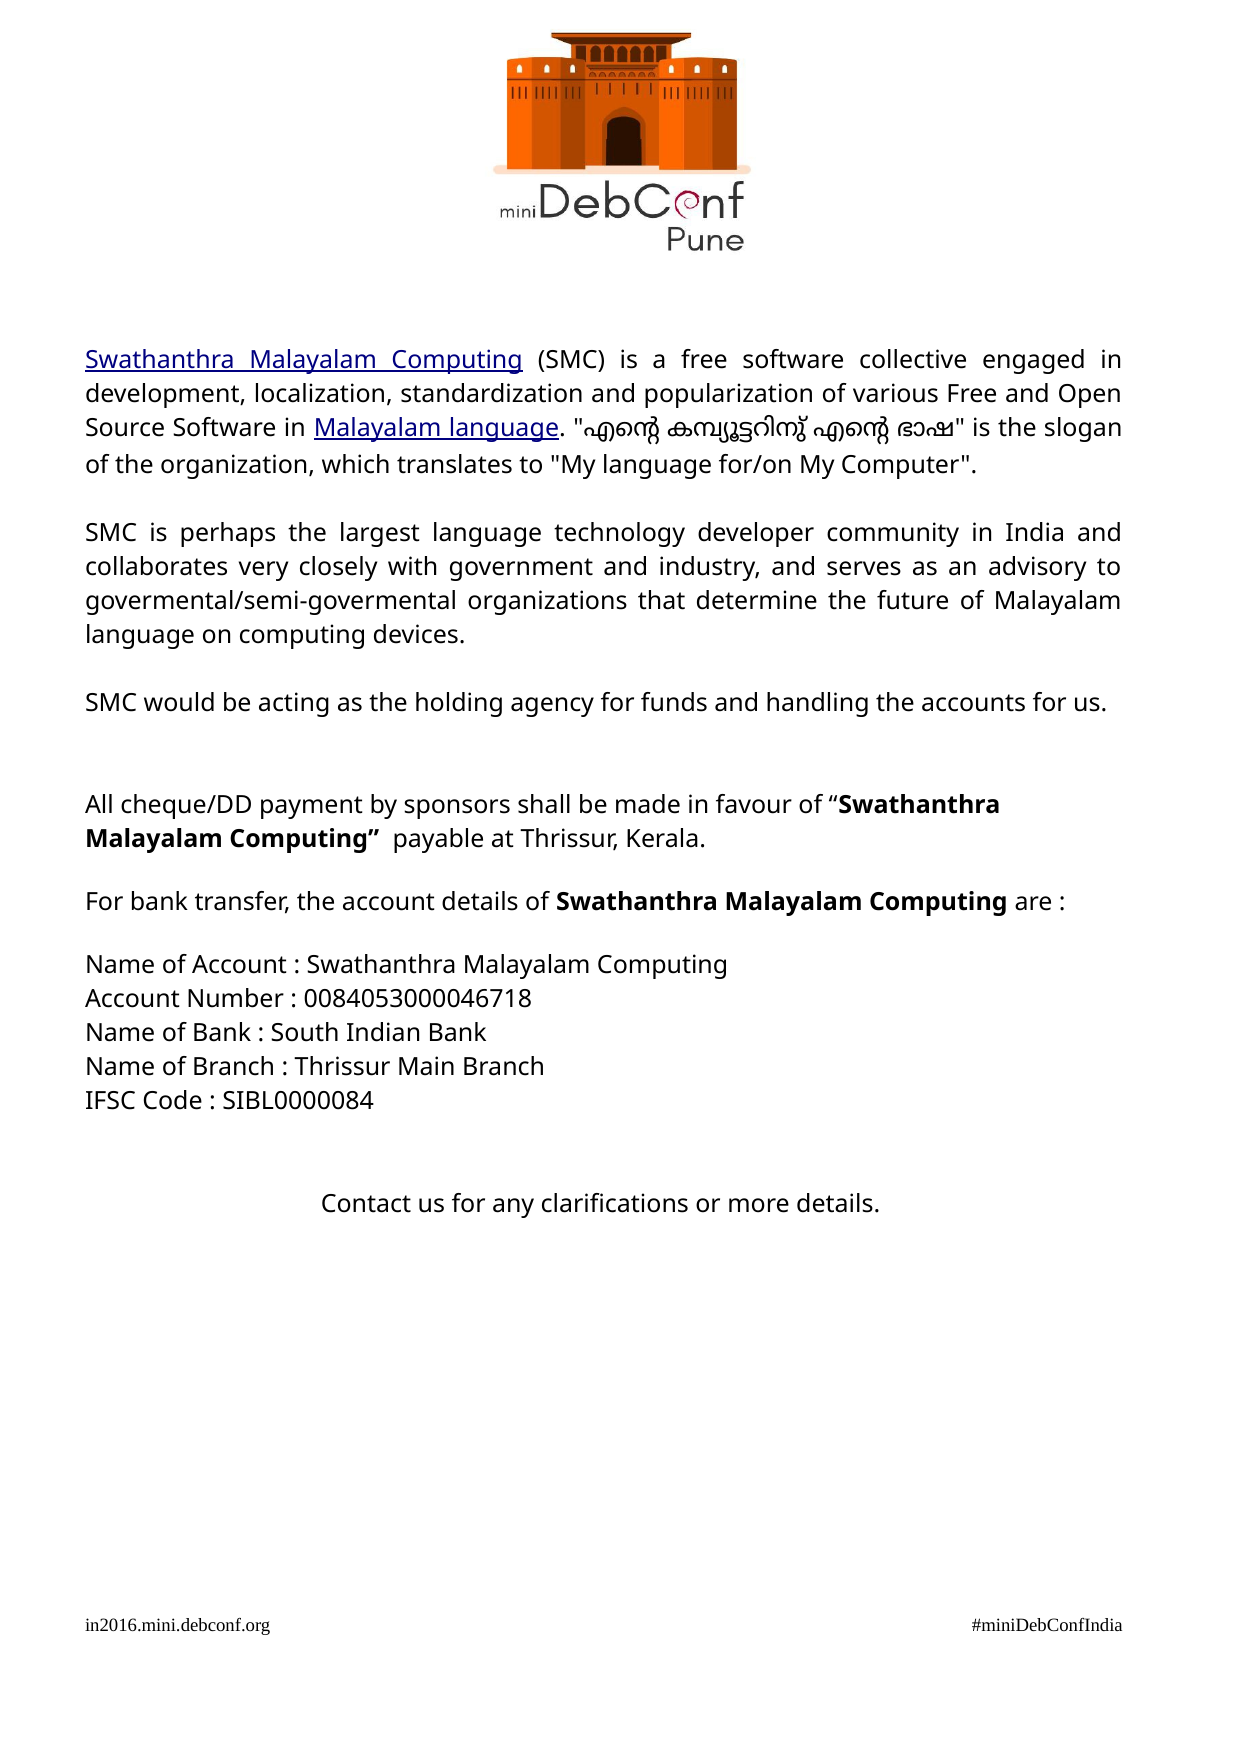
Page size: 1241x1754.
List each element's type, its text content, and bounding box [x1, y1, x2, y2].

text Name of Account : Swathanthra Malayalam Computing Account Number : 0084053000046718 Name of Bank : South Indian Bank Name of Branch : Thrissur Main Branch IFSC Code : SIBL0000084 [85, 947, 1123, 1117]
text SMC would be acting as the holding agency for funds and handling the accounts for us. [85, 685, 1123, 719]
text For bank transfer, the account details of Swathanthra Malayalam Computing are : [85, 884, 1123, 947]
text SMC is perhaps the largest language technology developer community in India and collaborates very closely with government and industry, and serves as an advisory to govermental/semi-govermental organizations that determine the future of Malayalam language on computing devices. [85, 514, 1123, 651]
picture [474, 0, 798, 298]
text Swathanthra Malayalam Computing (SMC) is a free software collective engaged in development, localization, standardization and popularization of various Free and Open Source Software in Malayalam language. "എന്റെ കമ്പ്യൂട്ടറിനു് എന്റെ ഭാഷ" is the slogan of the organization, which translates to "My language for/on My Computer". [85, 341, 1123, 481]
text All cheque/DD payment by sponsors shall be made in favour of “Swathanthra Malayalam Computing” payable at Thrissur, Kerala. [85, 787, 1123, 884]
text Contact us for any clarifications or more details. [85, 1185, 1123, 1219]
